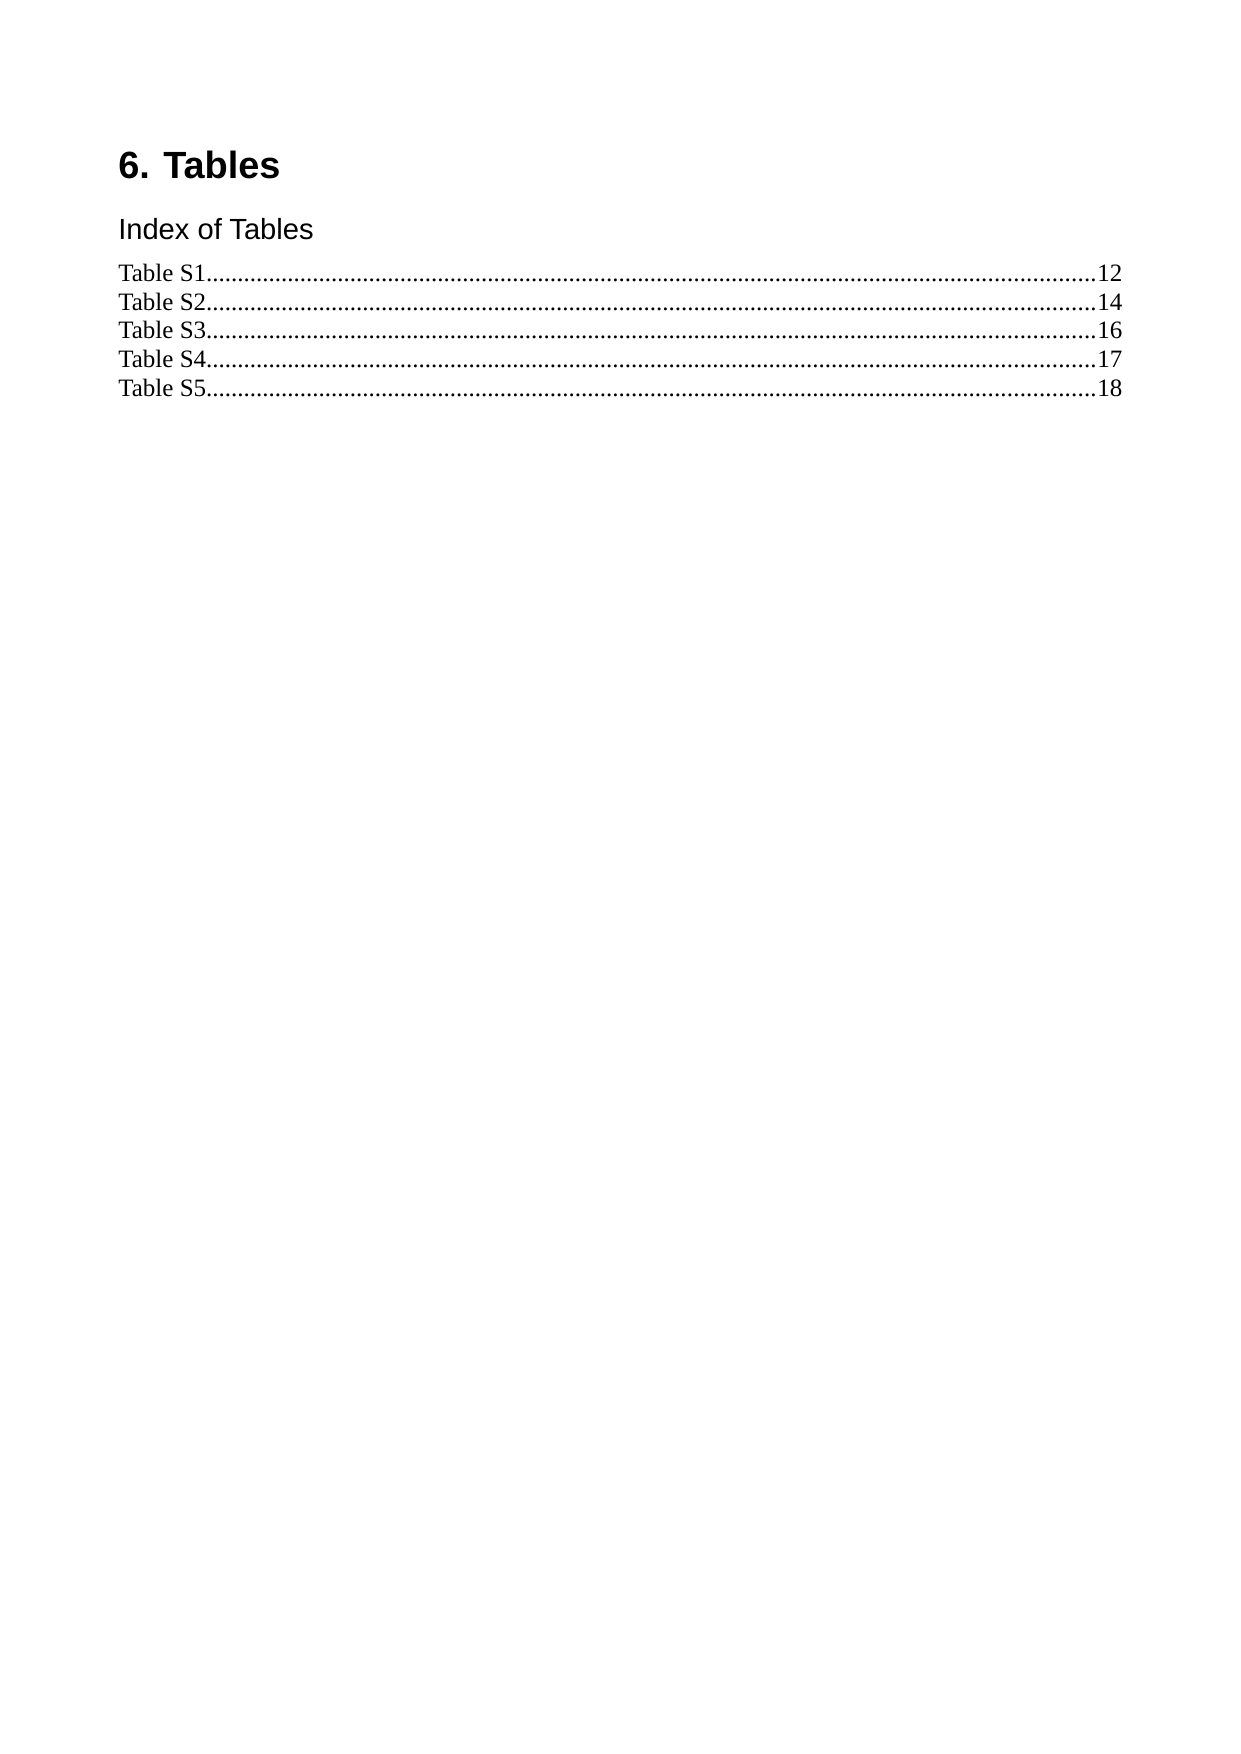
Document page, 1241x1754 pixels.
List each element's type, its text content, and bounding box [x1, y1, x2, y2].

text Table S2 14 [118, 287, 1122, 315]
text Table S1 12 [118, 258, 1122, 287]
subtitle Tables [118, 143, 1122, 187]
text Table S4 17 [118, 344, 1122, 373]
subtitle Index of Tables [118, 212, 1122, 245]
text Table S3 16 [118, 315, 1122, 344]
text Table S5 18 [118, 373, 1122, 402]
